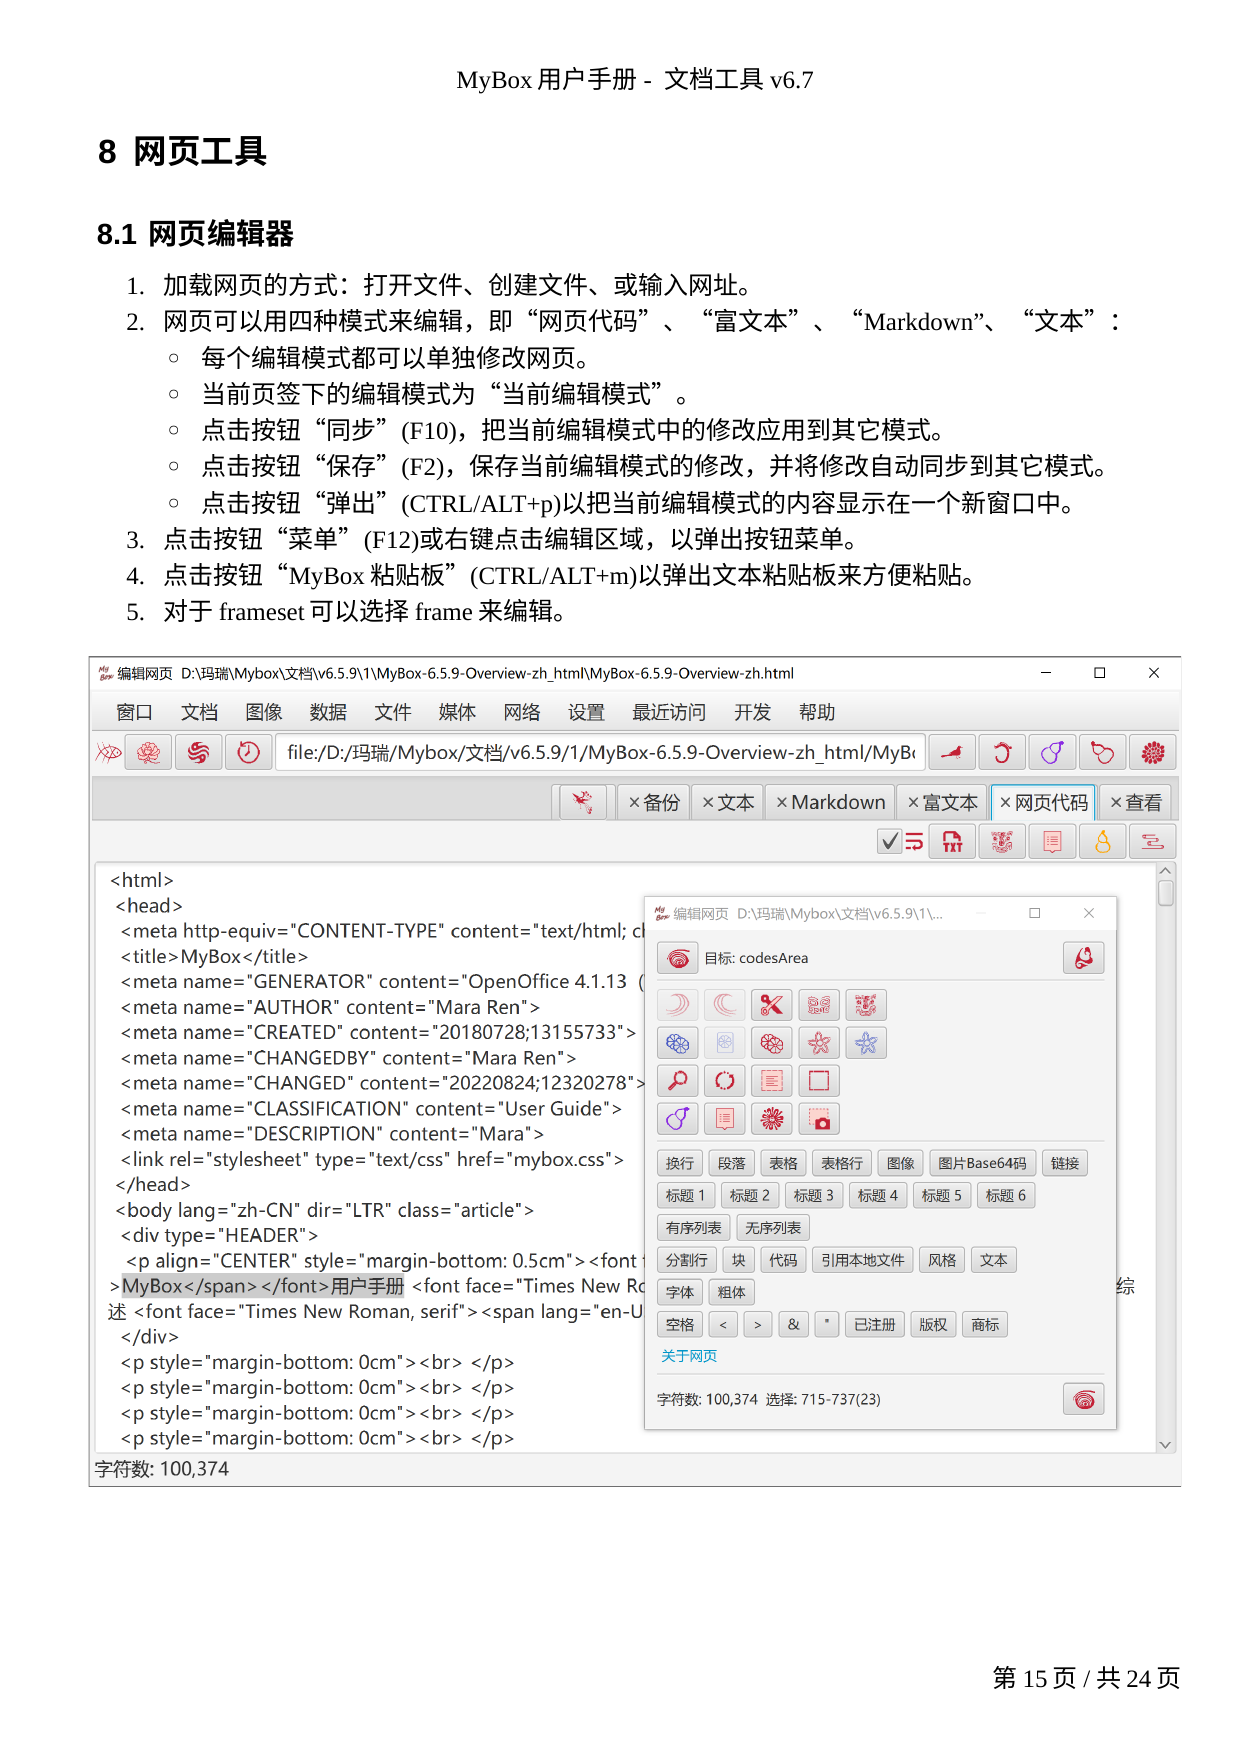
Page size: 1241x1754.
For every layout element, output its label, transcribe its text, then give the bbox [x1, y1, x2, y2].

list 点击按钮“同步”(F10)，把当前编辑模式中的修改应用到其它模式。 [163, 411, 1181, 447]
list 点击按钮“保存”(F2)，保存当前编辑模式的修改，并将修改自动同步到其它模式。 [163, 447, 1181, 483]
subtitle 网页工具 [88, 125, 1181, 173]
list 每个编辑模式都可以单独修改网页。 [163, 338, 1181, 374]
list 加载网页的方式：打开文件、创建文件、或输入网址。 [126, 266, 1181, 302]
list 网页可以用四种模式来编辑，即“网页代码”、“富文本”、“Markdown”、“文本”： [126, 302, 1181, 338]
list 对于frameset可以选择frame来编辑。 [126, 592, 1181, 628]
list 点击按钮“菜单”(F12)或右键点击编辑区域，以弹出按钮菜单。 [126, 519, 1181, 556]
list 点击按钮“弹出”(CTRL/ALT+p)以把当前编辑模式的内容显示在一个新窗口中。 [163, 483, 1181, 519]
list 当前页签下的编辑模式为“当前编辑模式”。 [163, 374, 1181, 411]
list 点击按钮“MyBox粘贴板”(CTRL/ALT+m)以弹出文本粘贴板来方便粘贴。 [126, 556, 1181, 592]
subtitle 网页编辑器 [88, 211, 1181, 253]
picture [88, 656, 1182, 1487]
